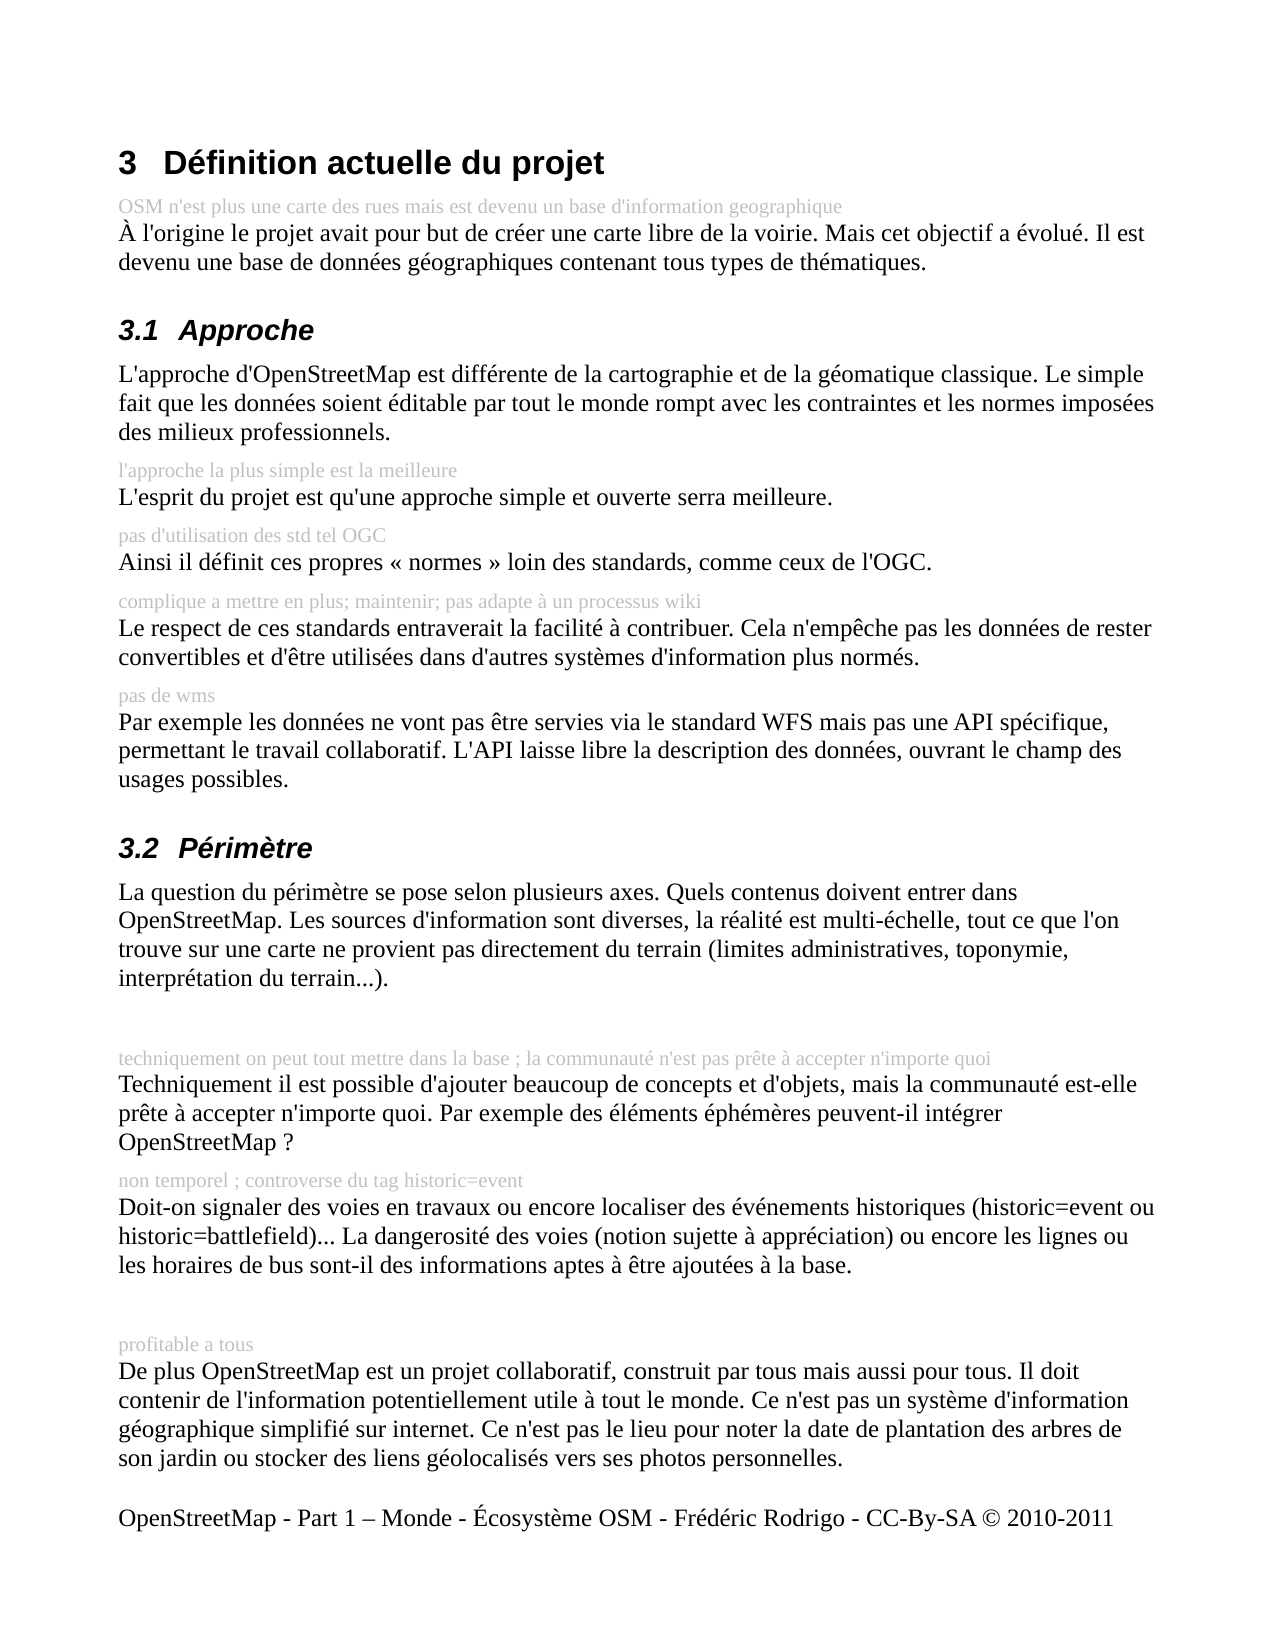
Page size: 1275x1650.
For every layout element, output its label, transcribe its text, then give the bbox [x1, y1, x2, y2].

text La question du périmètre se pose selon plusieurs axes. Quels contenus doivent entrer dans OpenStreetMap. Les sources d'information sont diverses, la réalité est multi-échelle, tout ce que l'on trouve sur une carte ne provient pas directement du terrain (limites administratives, toponymie, interprétation du terrain...). [118, 877, 1157, 992]
subtitle Approche [118, 313, 1157, 347]
text OSM n'est plus une carte des rues mais est devenu un base d'information geographique [118, 194, 1157, 218]
text techniquement on peut tout mettre dans la base ; la communauté n'est pas prête à accepter n'importe quoi [118, 1045, 1157, 1069]
text non temporel ; controverse du tag historic=event [118, 1168, 1157, 1192]
text Techniquement il est possible d'ajouter beaucoup de concepts et d'objets, mais la communauté est-elle prête à accepter n'importe quoi. Par exemple des éléments éphémères peuvent-il intégrer OpenStreetMap ? [118, 1069, 1157, 1156]
text profitable a tous [118, 1332, 1157, 1356]
text complique a mettre en plus; maintenir; pas adapte à un processus wiki [118, 589, 1157, 613]
text À l'origine le projet avait pour but de créer une carte libre de la voirie. Mais cet objectif a évolué. Il est devenu une base de données géographiques contenant tous types de thématiques. [118, 218, 1157, 276]
text L'approche d'OpenStreetMap est différente de la cartographie et de la géomatique classique. Le simple fait que les données soient éditable par tout le monde rompt avec les contraintes et les normes imposées des milieux professionnels. [118, 359, 1157, 446]
text pas d'utilisation des std tel OGC [118, 523, 1157, 547]
text De plus OpenStreetMap est un projet collaboratif, construit par tous mais aussi pour tous. Il doit contenir de l'information potentiellement utile à tout le monde. Ce n'est pas un système d'information géographique simplifié sur internet. Ce n'est pas le lieu pour noter la date de plantation des arbres de son jardin ou stocker des liens géolocalisés vers ses photos personnelles. [118, 1356, 1157, 1471]
text L'esprit du projet est qu'une approche simple et ouverte serra meilleure. [118, 482, 1157, 511]
subtitle Définition actuelle du projet [118, 143, 1157, 182]
text Ainsi il définit ces propres « normes » loin des standards, comme ceux de l'OGC. [118, 547, 1157, 576]
text pas de wms [118, 683, 1157, 707]
text l'approche la plus simple est la meilleure [118, 458, 1157, 482]
text Doit-on signaler des voies en travaux ou encore localiser des événements historiques (historic=event ou historic=battlefield)... La dangerosité des voies (notion sujette à appréciation) ou encore les lignes ou les horaires de bus sont-il des informations aptes à être ajoutées à la base. [118, 1192, 1157, 1278]
subtitle Périmètre [118, 831, 1157, 864]
text Par exemple les données ne vont pas être servies via le standard WFS mais pas une API spécifique, permettant le travail collaboratif. L'API laisse libre la description des données, ouvrant le champ des usages possibles. [118, 707, 1157, 793]
text Le respect de ces standards entraverait la facilité à contribuer. Cela n'empêche pas les données de rester convertibles et d'être utilisées dans d'autres systèmes d'information plus normés. [118, 613, 1157, 670]
